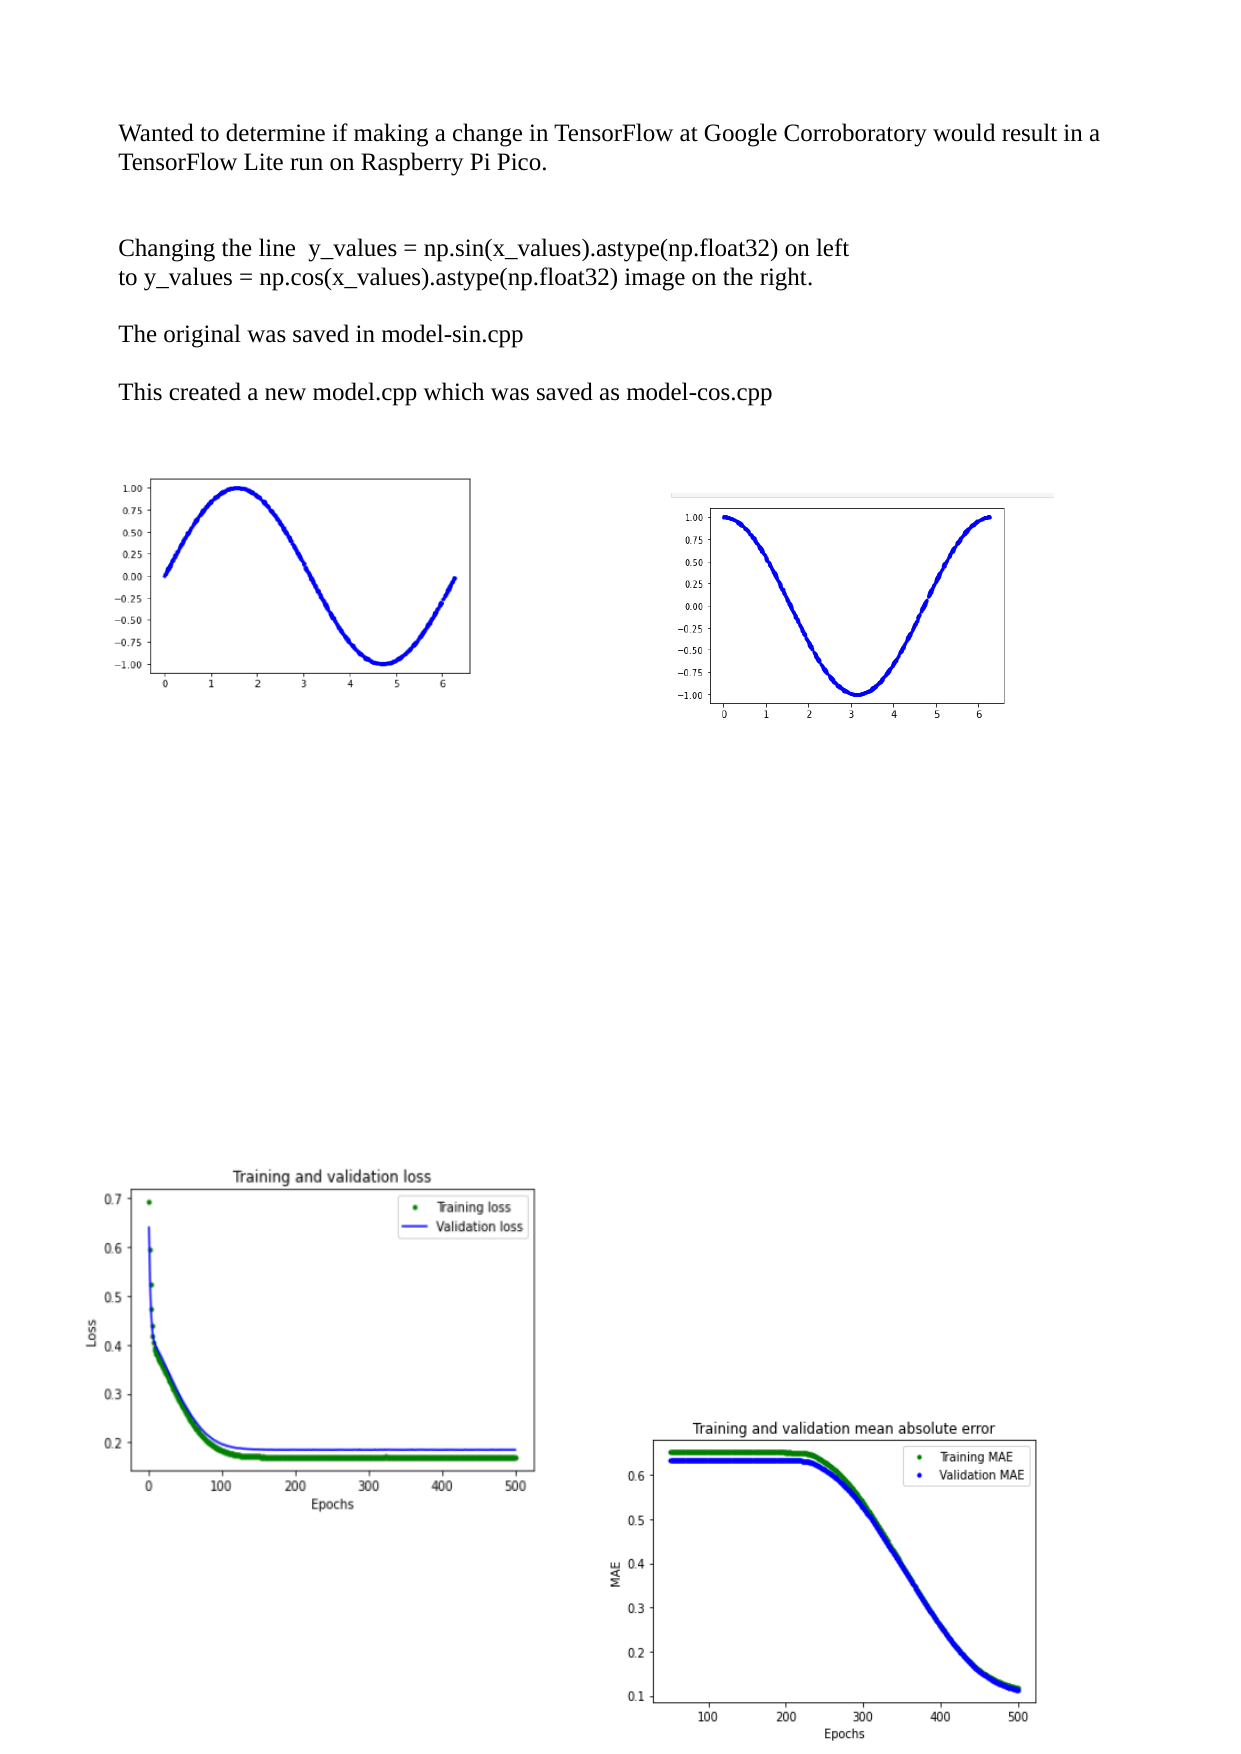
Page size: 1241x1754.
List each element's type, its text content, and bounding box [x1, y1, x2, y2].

text Wanted to determine if making a change in TensorFlow at Google Corroboratory would result in a TensorFlow Lite run on Raspberry Pi Pico. [118, 118, 1122, 176]
text This created a new model.cpp which was saved as model-cos.cpp [118, 377, 1122, 406]
text The original was saved in model-sin.cpp [118, 319, 1122, 348]
text to y_values = np.cos(x_values).astype(np.float32) image on the right. [118, 262, 1122, 291]
picture [81, 1165, 1113, 1754]
text Changing the line y_values = np.sin(x_values).astype(np.float32) on left [118, 233, 1122, 262]
picture [97, 474, 521, 697]
picture [652, 493, 1054, 728]
